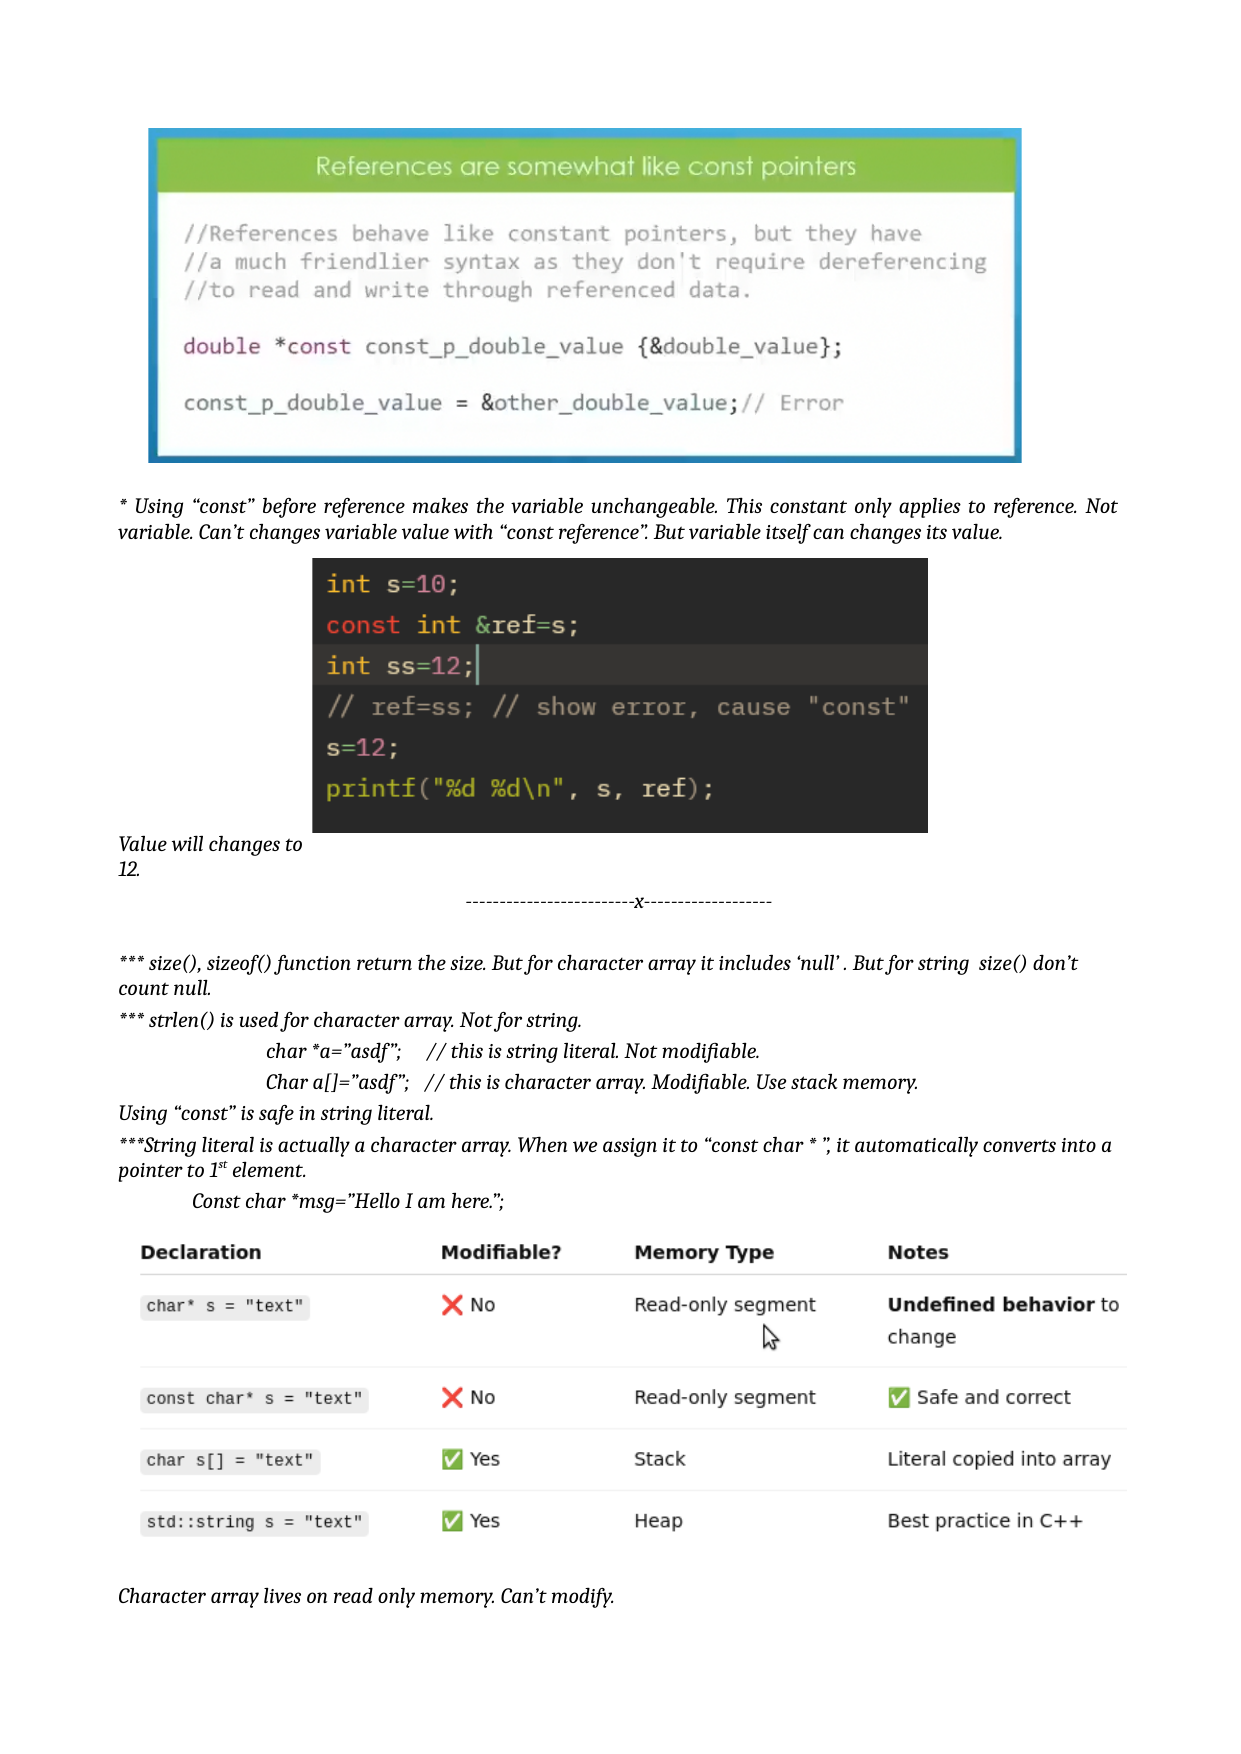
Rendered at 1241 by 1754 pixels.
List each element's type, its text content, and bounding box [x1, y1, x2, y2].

picture [312, 558, 928, 833]
text Value will changes to 12. [118, 832, 1122, 882]
text ***String literal is actually a character array. When we assign it to “const char * ”, it automatically converts into a pointer to 1st element. [118, 1132, 1122, 1183]
text Character array lives on read only memory. Can’t modify. [118, 1584, 1122, 1609]
picture [148, 128, 1022, 463]
text char *a=”asdf”; // this is string literal. Not modifiable. [118, 1038, 1122, 1064]
text * Using “const” before reference makes the variable unchangeable. This constant only applies to reference. Not variable. Can’t changes variable value with “const reference”. But variable itself can changes its value. [118, 494, 1122, 544]
picture [123, 1232, 1127, 1553]
text Const char *msg=”Hello I am here.”; [118, 1189, 1122, 1214]
text -------------------------x------------------- [118, 888, 1122, 913]
text Char a[]=”asdf”; // this is character array. Modifiable. Use stack memory. [118, 1070, 1122, 1095]
text Using “const” is safe in string literal. [118, 1101, 1122, 1126]
text *** strlen() is used for character array. Not for string. [118, 1007, 1122, 1032]
text *** size(), sizeof() function return the size. But for character array it includes ‘null’ . But for string size() don’t count null. [118, 951, 1122, 1001]
